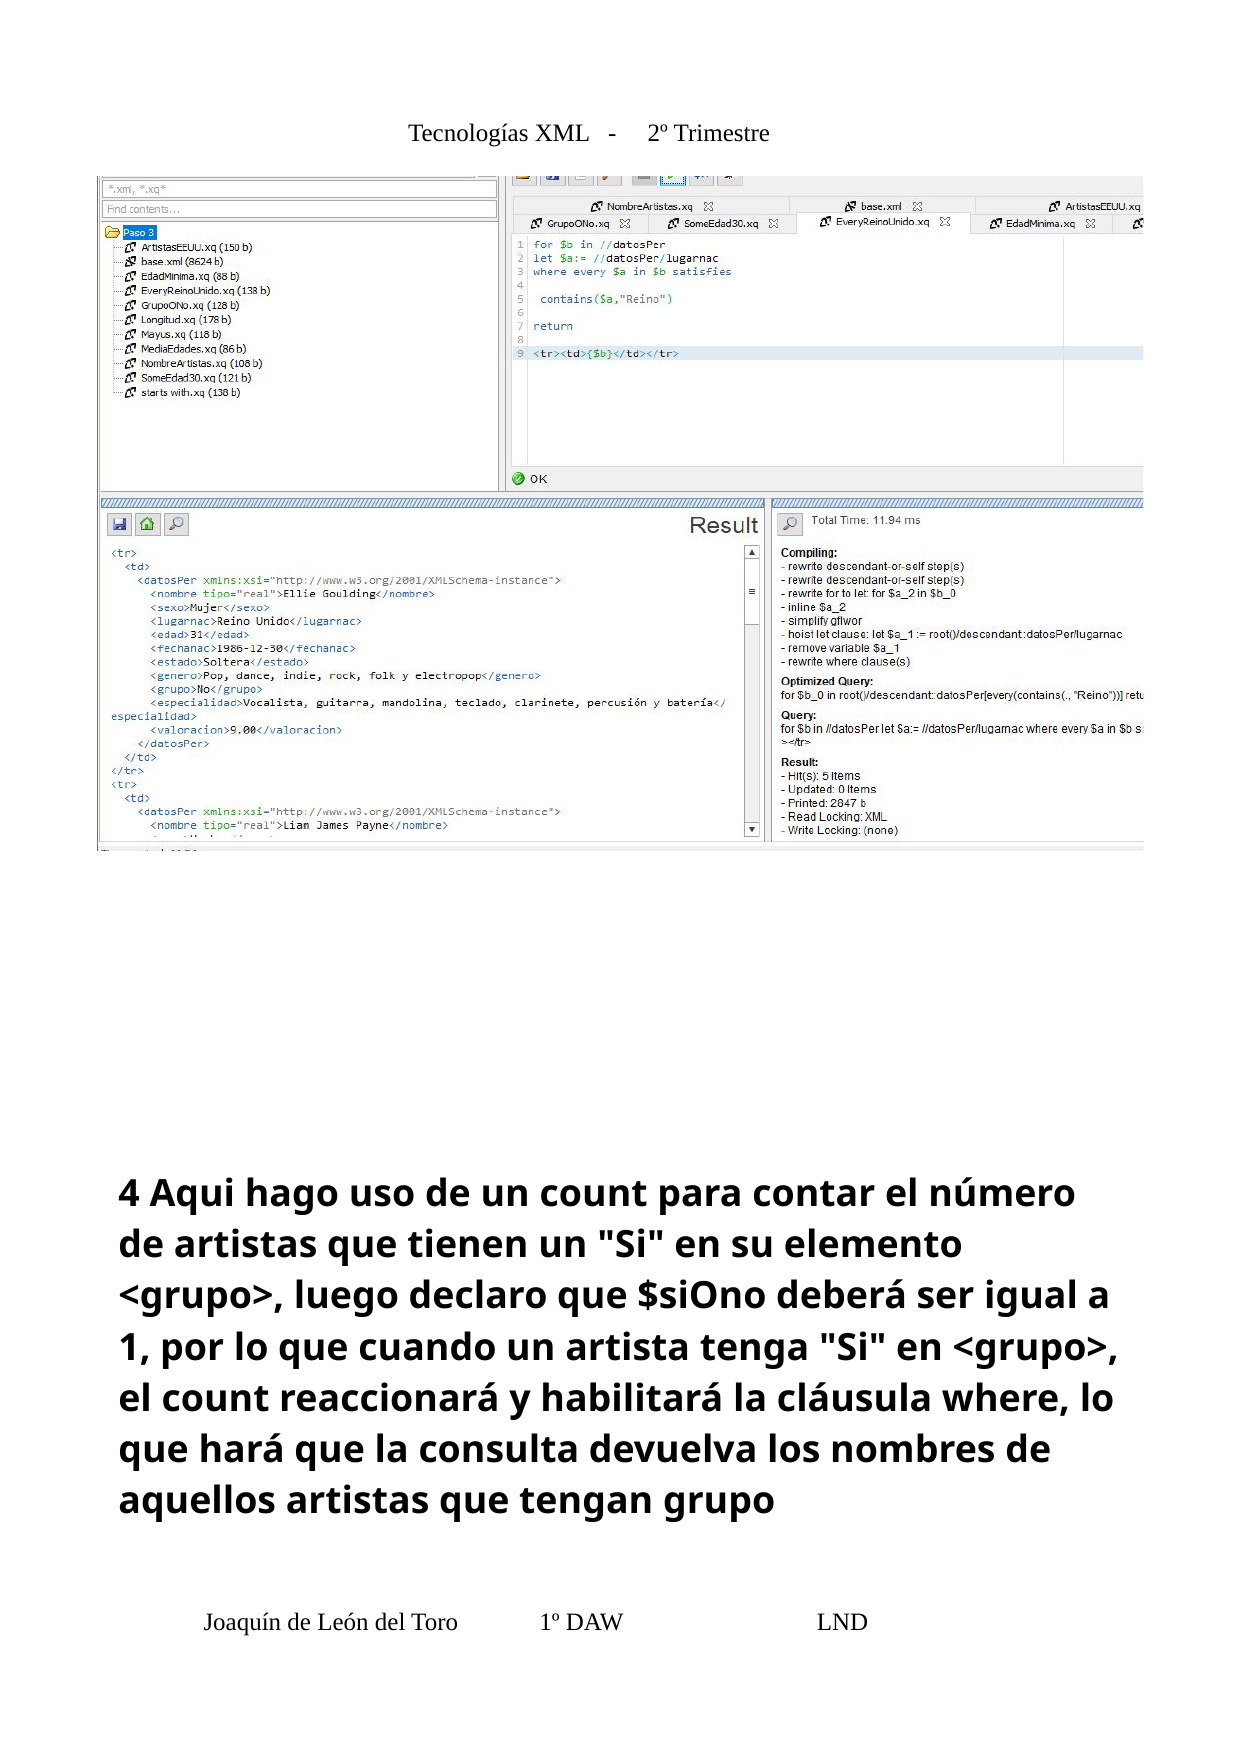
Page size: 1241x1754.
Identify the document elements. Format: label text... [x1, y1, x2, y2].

picture [97, 176, 1144, 851]
text 4 Aqui hago uso de un count para contar el número de artistas que tienen un "Si" en su elemento <grupo>, luego declaro que $siOno deberá ser igual a 1, por lo que cuando un artista tenga "Si" en <grupo>, el count reaccionará y habilitará la cláusula where, lo que hará que la consulta devuelva los nombres de aquellos artistas que tengan grupo [118, 1167, 1122, 1524]
